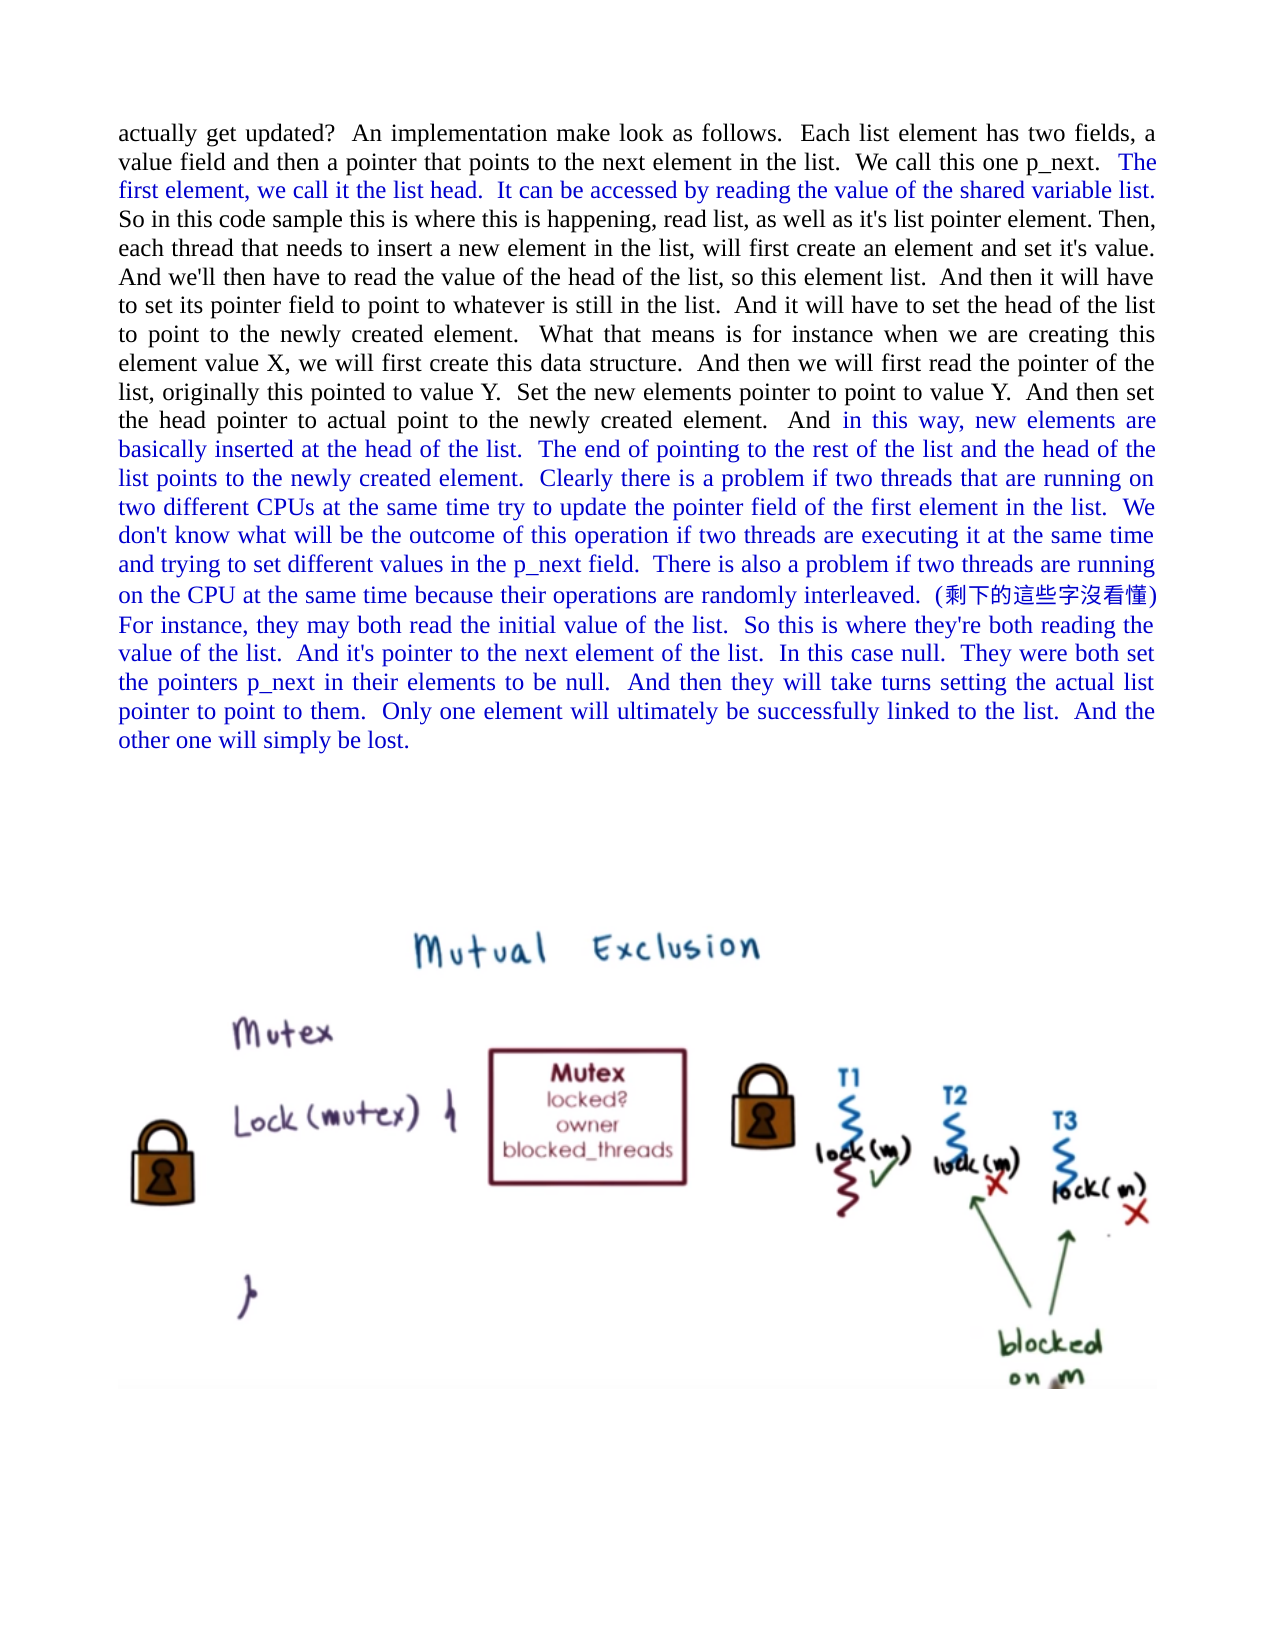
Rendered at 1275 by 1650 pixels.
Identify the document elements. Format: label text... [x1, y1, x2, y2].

text actually get updated? An implementation make look as follows. Each list element has two fields, a value field and then a pointer that points to the next element in the list. We call this one p_next. The first element, we call it the list head. It can be accessed by reading the value of the shared variable list. So in this code sample this is where this is happening, read list, as well as it's list pointer element. Then, each thread that needs to insert a new element in the list, will first create an element and set it's value. And we'll then have to read the value of the head of the list, so this element list. And then it will have to set its pointer field to point to whatever is still in the list. And it will have to set the head of the list to point to the newly created element. What that means is for instance when we are creating this element value X, we will first create this data structure. And then we will first read the pointer of the list, originally this pointed to value Y. Set the new elements pointer to point to value Y. And then set the head pointer to actual point to the newly created element. And in this way, new elements are basically inserted at the head of the list. The end of pointing to the rest of the list and the head of the list points to the newly created element. Clearly there is a problem if two threads that are running on two different CPUs at the same time try to update the pointer field of the first element in the list. We don't know what will be the outcome of this operation if two threads are executing it at the same time and trying to set different values in the p_next field. There is also a problem if two threads are running on the CPU at the same time because their operations are randomly interleaved. (剩下的這些字沒看懂) For instance, they may both read the initial value of the list. So this is where they're both reading the value of the list. And it's pointer to the next element of the list. In this case null. They were both set the pointers p_next in their elements to be null. And then they will take turns setting the actual list pointer to point to them. Only one element will ultimately be successfully linked to the list. And the other one will simply be lost. [118, 118, 1157, 753]
picture [118, 926, 1157, 1389]
